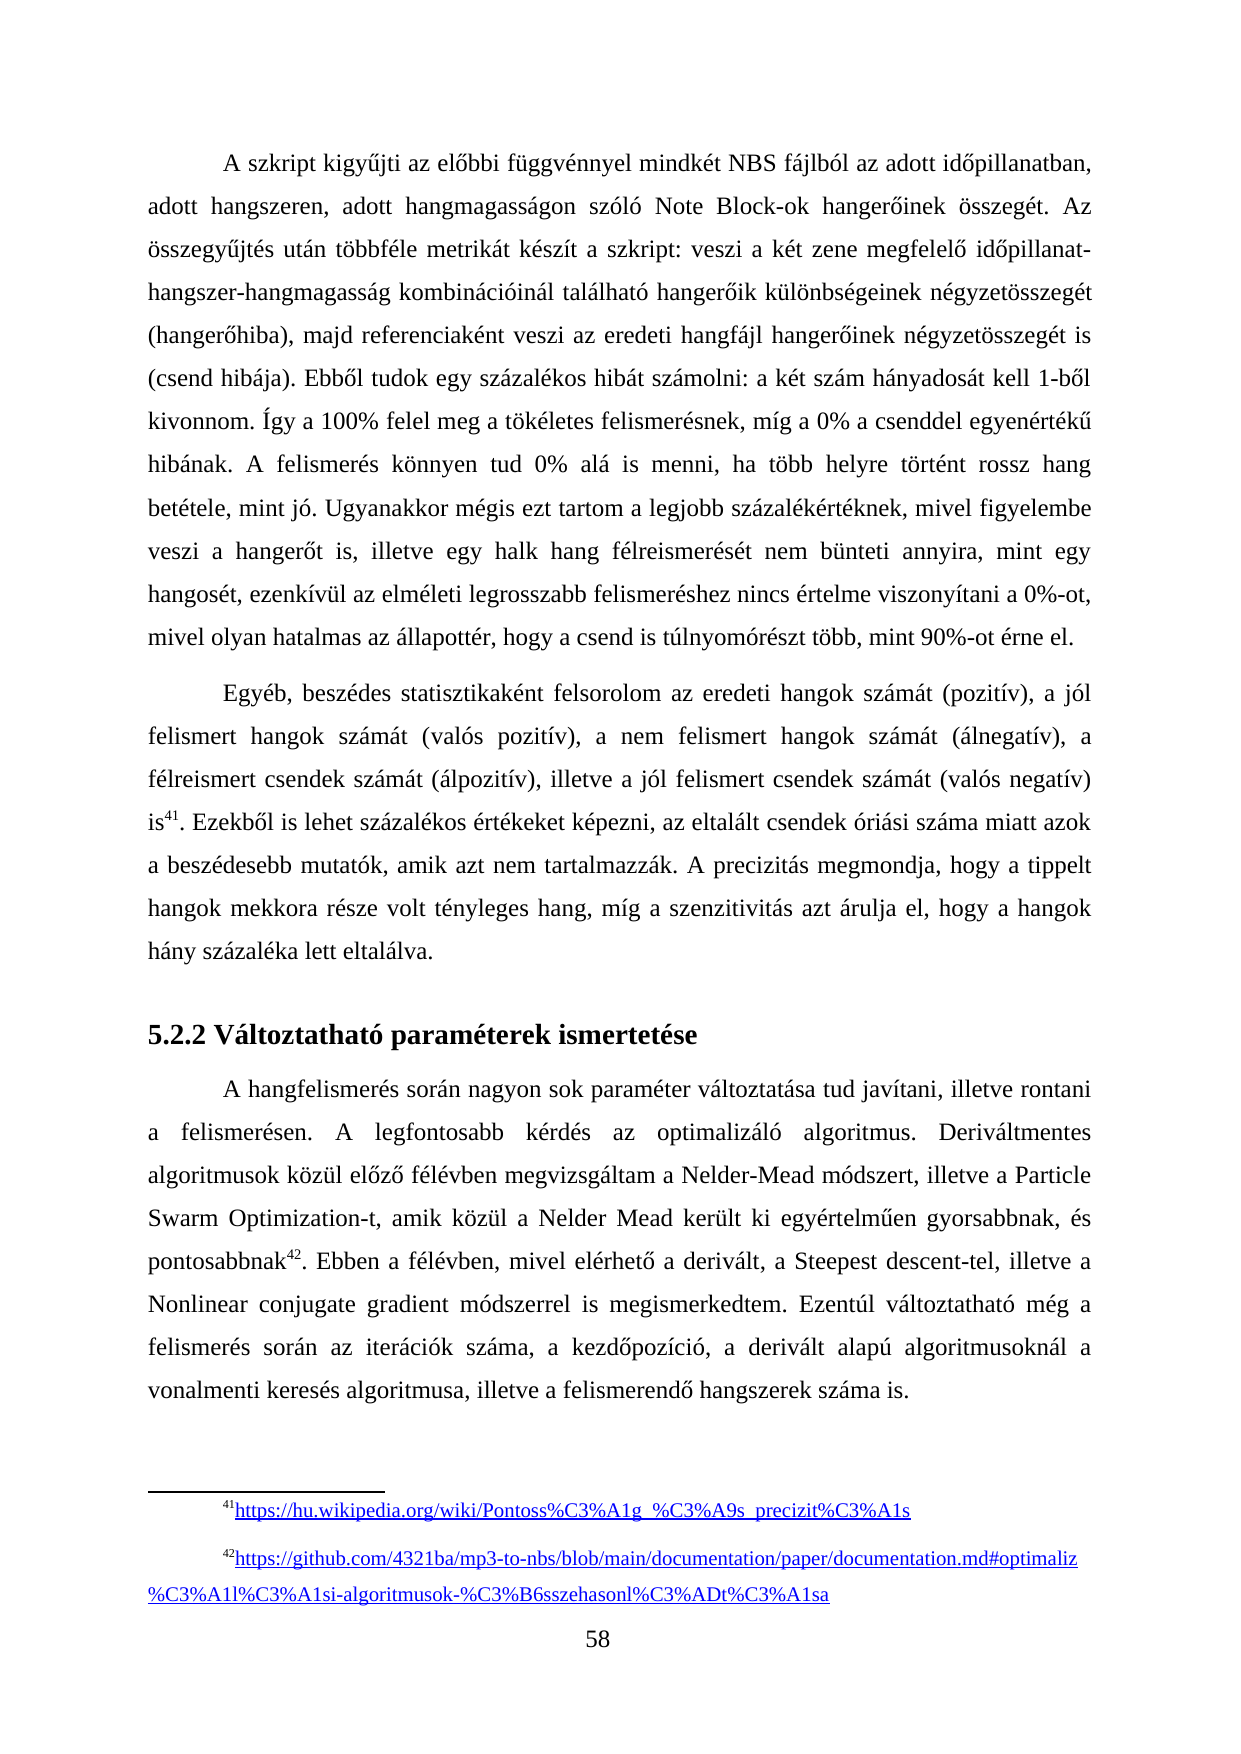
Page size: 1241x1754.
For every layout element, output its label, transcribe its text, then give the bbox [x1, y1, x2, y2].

text https://github.com/4321ba/mp3-to-nbs/blob/main/documentation/paper/documentation.md#optimaliz%C3%A1l%C3%A1si-algoritmusok-%C3%B6sszehasonl%C3%ADt%C3%A1sa [148, 1546, 1092, 1606]
text Egyéb, beszédes statisztikaként felsorolom az eredeti hangok számát (pozitív), a jól felismert hangok számát (valós pozitív), a nem felismert hangok számát (álnegatív), a félreismert csendek számát (álpozitív), illetve a jól felismert csendek számát (valós negatív) is. Ezekből is lehet százalékos értékeket képezni, az eltalált csendek óriási száma miatt azok a beszédesebb mutatók, amik azt nem tartalmazzák. A precizitás megmondja, hogy a tippelt hangok mekkora része volt tényleges hang, míg a szenzitivitás azt árulja el, hogy a hangok hány százaléka lett eltalálva. [148, 678, 1092, 965]
text https://hu.wikipedia.org/wiki/Pontoss%C3%A1g_%C3%A9s_precizit%C3%A1s [148, 1498, 1092, 1522]
text A hangfelismerés során nagyon sok paraméter változtatása tud javítani, illetve rontani a felismerésen. A legfontosabb kérdés az optimalizáló algoritmus. Deriváltmentes algoritmusok közül előző félévben megvizsgáltam a Nelder-Mead módszert, illetve a Particle Swarm Optimization-t, amik közül a Nelder Mead került ki egyértelműen gyorsabbnak, és pontosabbnak. Ebben a félévben, mivel elérhető a derivált, a Steepest descent-tel, illetve a Nonlinear conjugate gradient módszerrel is megismerkedtem. Ezentúl változtatható még a felismerés során az iterációk száma, a kezdőpozíció, a derivált alapú algoritmusoknál a vonalmenti keresés algoritmusa, illetve a felismerendő hangszerek száma is. [148, 1074, 1092, 1404]
text A szkript kigyűjti az előbbi függvénnyel mindkét NBS fájlból az adott időpillanatban, adott hangszeren, adott hangmagasságon szóló Note Block-ok hangerőinek összegét. Az összegyűjtés után többféle metrikát készít a szkript: veszi a két zene megfelelő időpillanat-hangszer-hangmagasság kombinációinál található hangerőik különbségeinek négyzetösszegét (hangerőhiba), majd referenciaként veszi az eredeti hangfájl hangerőinek négyzetösszegét is (csend hibája). Ebből tudok egy százalékos hibát számolni: a két szám hányadosát kell 1-ből kivonnom. Így a 100% felel meg a tökéletes felismerésnek, míg a 0% a csenddel egyenértékű hibának. A felismerés könnyen tud 0% alá is menni, ha több helyre történt rossz hang betétele, mint jó. Ugyanakkor mégis ezt tartom a legjobb százalékértéknek, mivel figyelembe veszi a hangerőt is, illetve egy halk hang félreismerését nem bünteti annyira, mint egy hangosét, ezenkívül az elméleti legrosszabb felismeréshez nincs értelme viszonyítani a 0%-ot, mivel olyan hatalmas az állapottér, hogy a csend is túlnyomórészt több, mint 90%-ot érne el. [148, 148, 1092, 651]
subtitle Változtatható paraméterek ismertetése [148, 1017, 1092, 1051]
